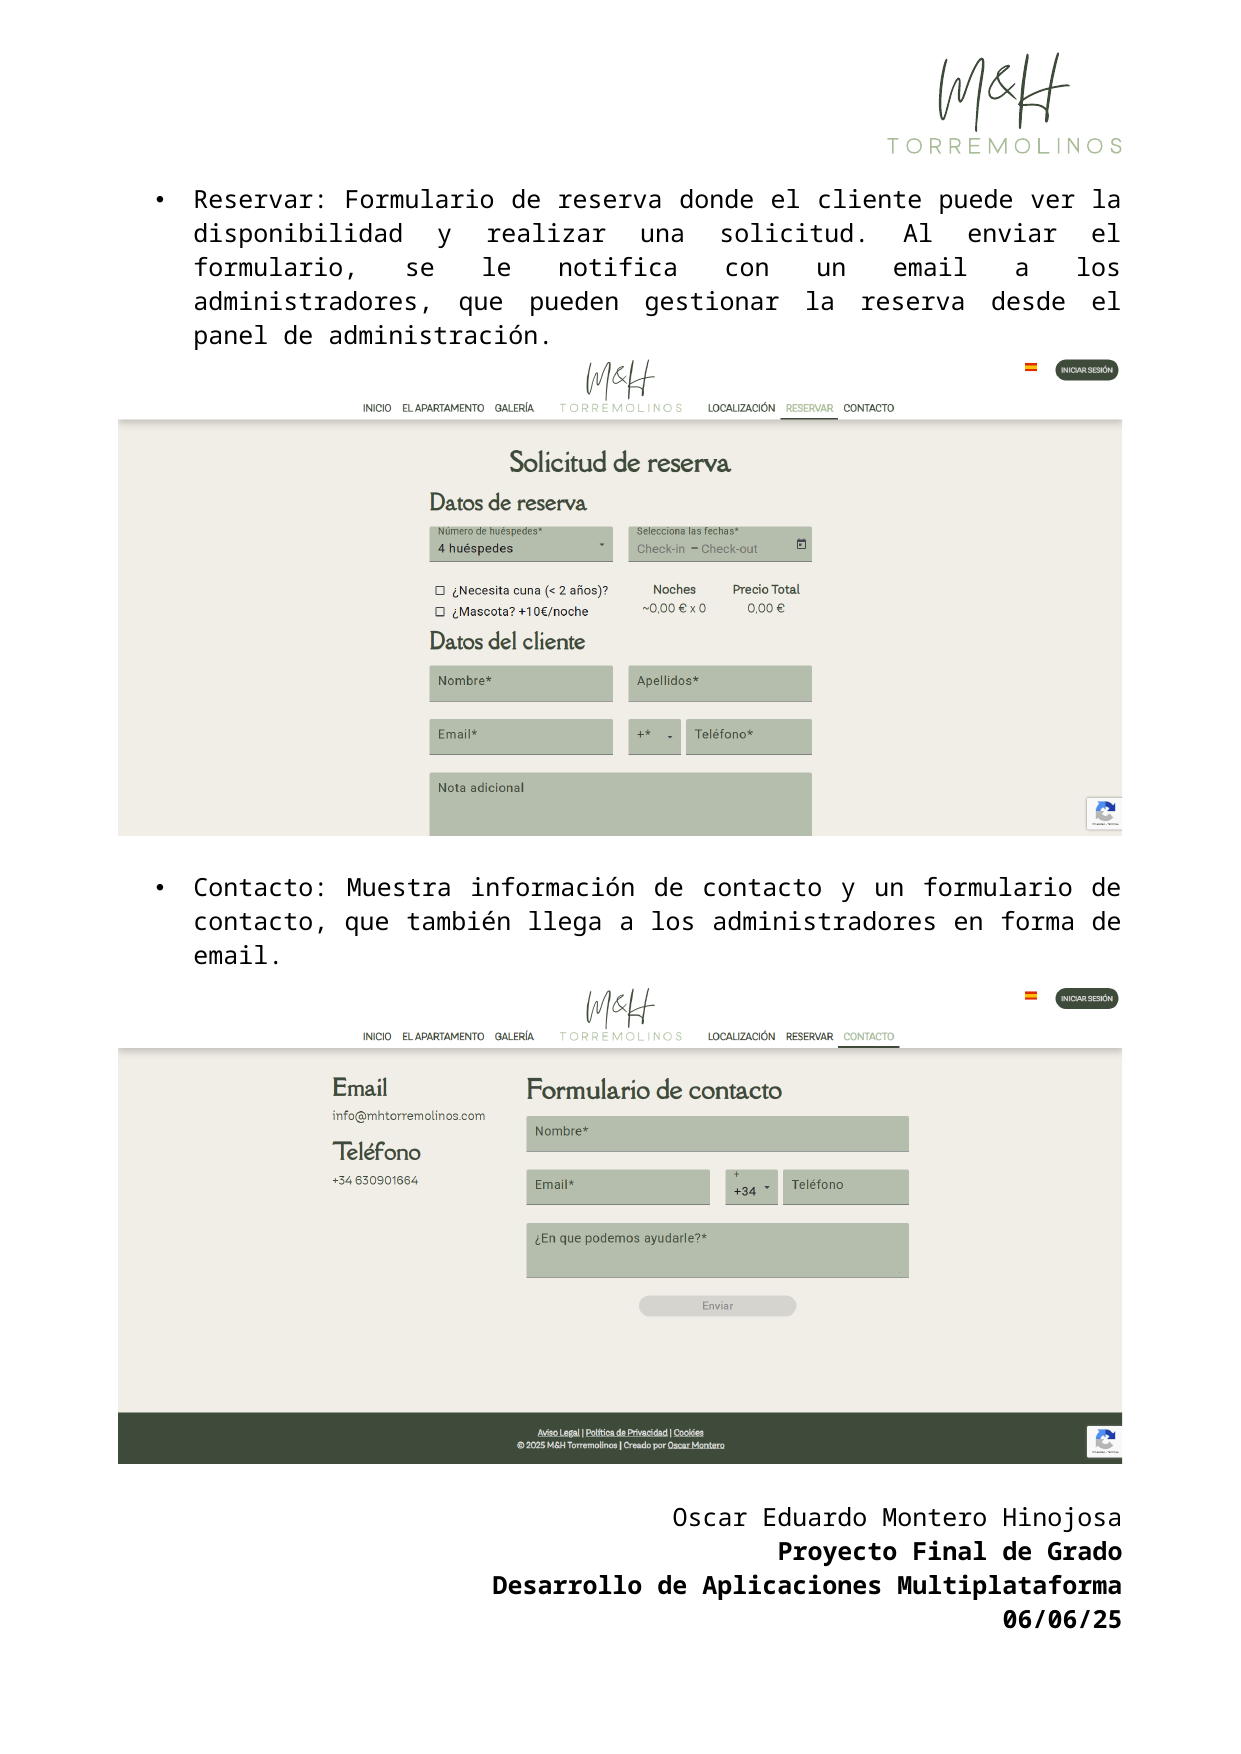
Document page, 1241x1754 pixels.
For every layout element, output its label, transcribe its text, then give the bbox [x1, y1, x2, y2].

list Reservar: Formulario de reserva donde el cliente puede ver la disponibilidad y realizar una solicitud. Al enviar el formulario, se le notifica con un email a los administradores, que pueden gestionar la reserva desde el panel de administración. [156, 182, 1122, 352]
picture [118, 983, 1123, 1464]
picture [118, 355, 1123, 836]
list Contacto: Muestra información de contacto y un formulario de contacto, que también llega a los administradores en forma de email. [156, 869, 1122, 972]
